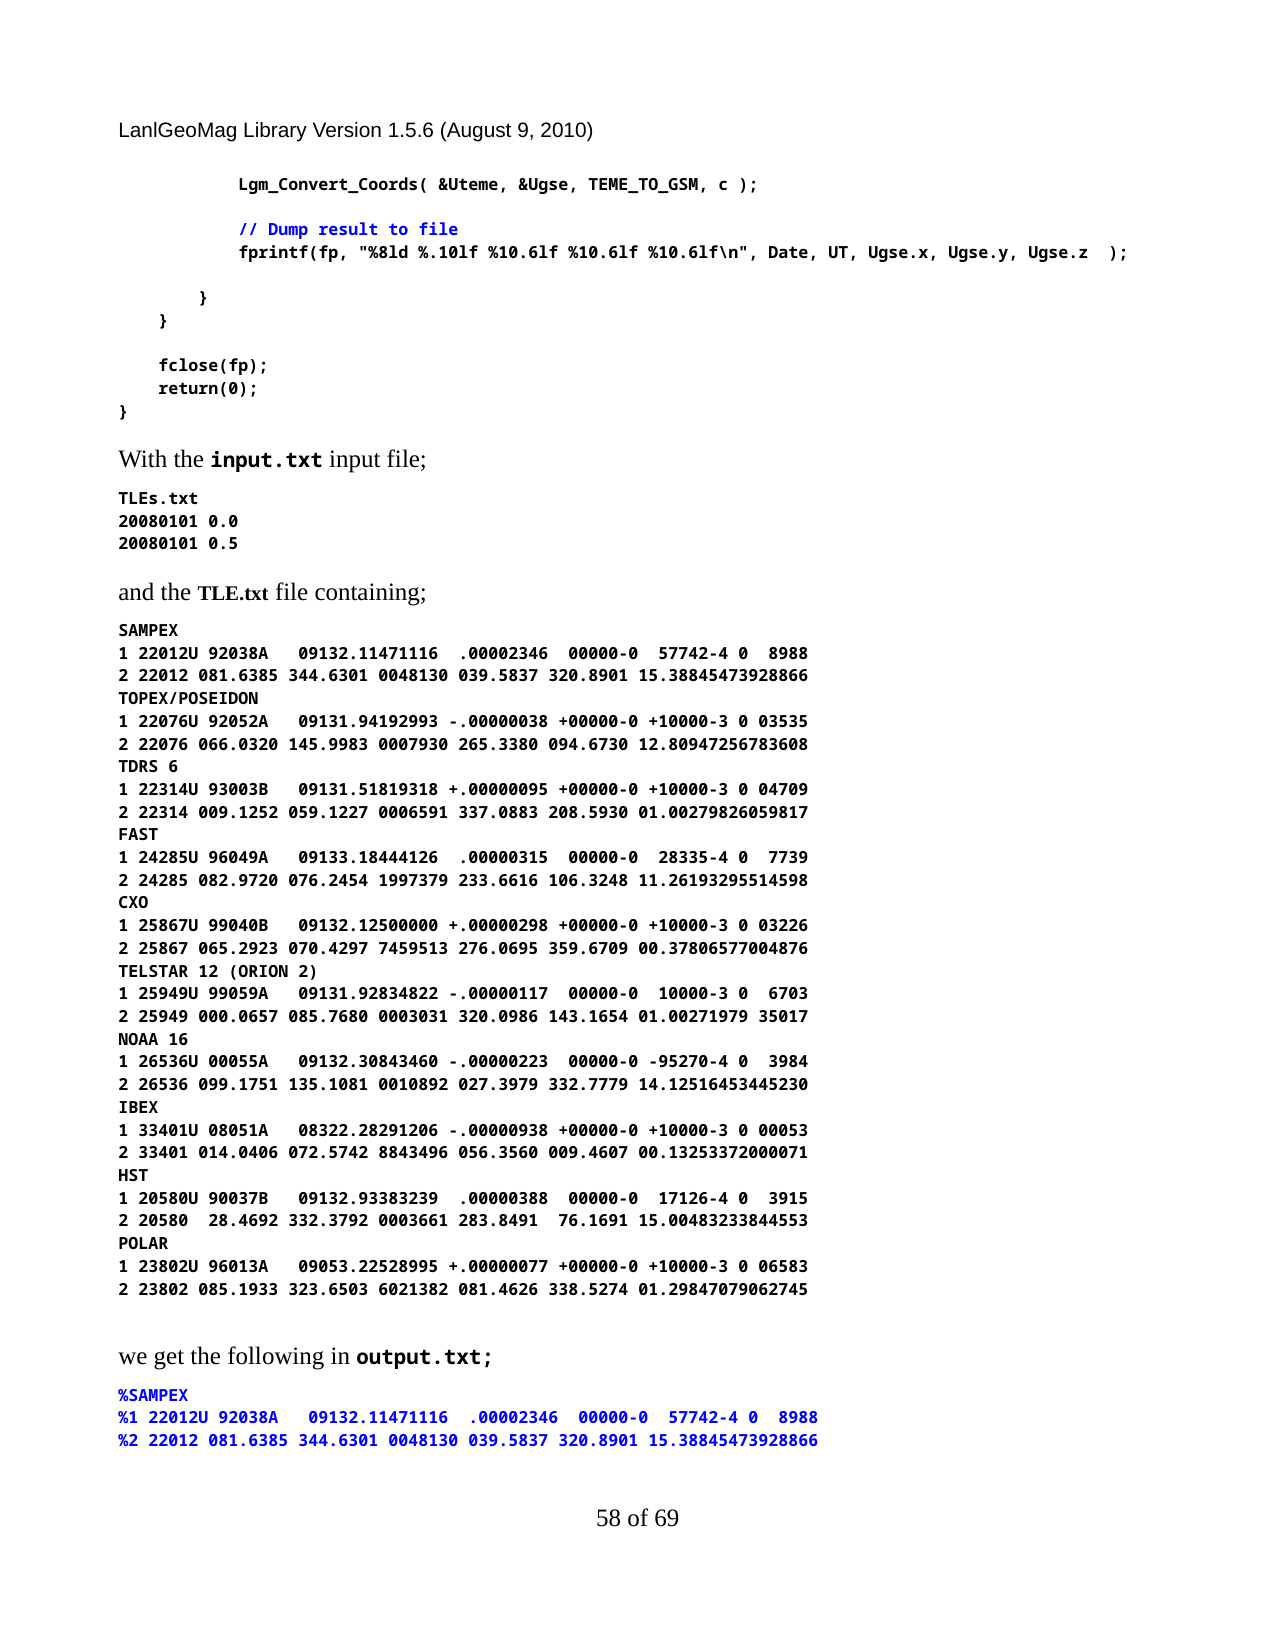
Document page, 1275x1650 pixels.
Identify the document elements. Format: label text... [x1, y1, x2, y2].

text 2 20580 28.4692 332.3792 0003661 283.8491 76.1691 15.00483233844553 [118, 1209, 1157, 1232]
text 2 25867 065.2923 070.4297 7459513 276.0695 359.6709 00.37806577004876 [118, 937, 1157, 959]
text 1 26536U 00055A 09132.30843460 -.00000223 00000-0 -95270-4 0 3984 [118, 1050, 1157, 1073]
text 2 22012 081.6385 344.6301 0048130 039.5837 320.8901 15.38845473928866 [118, 664, 1157, 687]
text POLAR [118, 1232, 1157, 1254]
text 2 33401 014.0406 072.5742 8843496 056.3560 009.4607 00.13253372000071 [118, 1141, 1157, 1164]
text 1 20580U 90037B 09132.93383239 .00000388 00000-0 17126-4 0 3915 [118, 1186, 1157, 1209]
text 1 25867U 99040B 09132.12500000 +.00000298 +00000-0 +10000-3 0 03226 [118, 914, 1157, 937]
text 2 26536 099.1751 135.1081 0010892 027.3979 332.7779 14.12516453445230 [118, 1073, 1157, 1096]
text With the input.txt input file; [118, 444, 1157, 474]
text } [118, 399, 1157, 422]
text 20080101 0.5 [118, 532, 1157, 555]
text Lgm_Convert_Coords( &Uteme, &Ugse, TEME_TO_GSM, c ); [118, 172, 1157, 195]
text 2 25949 000.0657 085.7680 0003031 320.0986 143.1654 01.00271979 35017 [118, 1005, 1157, 1027]
text HST [118, 1164, 1157, 1186]
text TOPEX/POSEIDON [118, 687, 1157, 709]
text 2 22314 009.1252 059.1227 0006591 337.0883 208.5930 01.00279826059817 [118, 800, 1157, 823]
text return(0); [118, 376, 1157, 399]
text } [118, 308, 1157, 331]
text TELSTAR 12 (ORION 2) [118, 959, 1157, 982]
text TDRS 6 [118, 755, 1157, 778]
text 2 24285 082.9720 076.2454 1997379 233.6616 106.3248 11.26193295514598 [118, 868, 1157, 891]
text SAMPEX [118, 619, 1157, 641]
text and the TLE.txt file containing; [118, 577, 1157, 606]
text fclose(fp); [118, 354, 1157, 376]
text FAST [118, 823, 1157, 846]
text 1 25949U 99059A 09131.92834822 -.00000117 00000-0 10000-3 0 6703 [118, 982, 1157, 1005]
text %SAMPEX [118, 1383, 1157, 1406]
text 2 22076 066.0320 145.9983 0007930 265.3380 094.6730 12.80947256783608 [118, 732, 1157, 755]
text %1 22012U 92038A 09132.11471116 .00002346 00000-0 57742-4 0 8988 [118, 1406, 1157, 1428]
text 1 23802U 96013A 09053.22528995 +.00000077 +00000-0 +10000-3 0 06583 [118, 1254, 1157, 1277]
text %2 22012 081.6385 344.6301 0048130 039.5837 320.8901 15.38845473928866 [118, 1428, 1157, 1451]
text TLEs.txt [118, 487, 1157, 509]
text 1 24285U 96049A 09133.18444126 .00000315 00000-0 28335-4 0 7739 [118, 846, 1157, 868]
text 20080101 0.0 [118, 509, 1157, 532]
text 1 33401U 08051A 08322.28291206 -.00000938 +00000-0 +10000-3 0 00053 [118, 1118, 1157, 1141]
text 1 22314U 93003B 09131.51819318 +.00000095 +00000-0 +10000-3 0 04709 [118, 778, 1157, 800]
text fprintf(fp, "%8ld %.10lf %10.6lf %10.6lf %10.6lf\n", Date, UT, Ugse.x, Ugse.y, Ugse.z ); [118, 240, 1157, 263]
text CXO [118, 891, 1157, 914]
text 1 22076U 92052A 09131.94192993 -.00000038 +00000-0 +10000-3 0 03535 [118, 709, 1157, 732]
text } [118, 286, 1157, 308]
text we get the following in output.txt; [118, 1341, 1157, 1371]
text 2 23802 085.1933 323.6503 6021382 081.4626 338.5274 01.29847079062745 [118, 1277, 1157, 1300]
text NOAA 16 [118, 1027, 1157, 1050]
text IBEX [118, 1096, 1157, 1118]
text // Dump result to file [118, 217, 1157, 240]
text 1 22012U 92038A 09132.11471116 .00002346 00000-0 57742-4 0 8988 [118, 641, 1157, 664]
